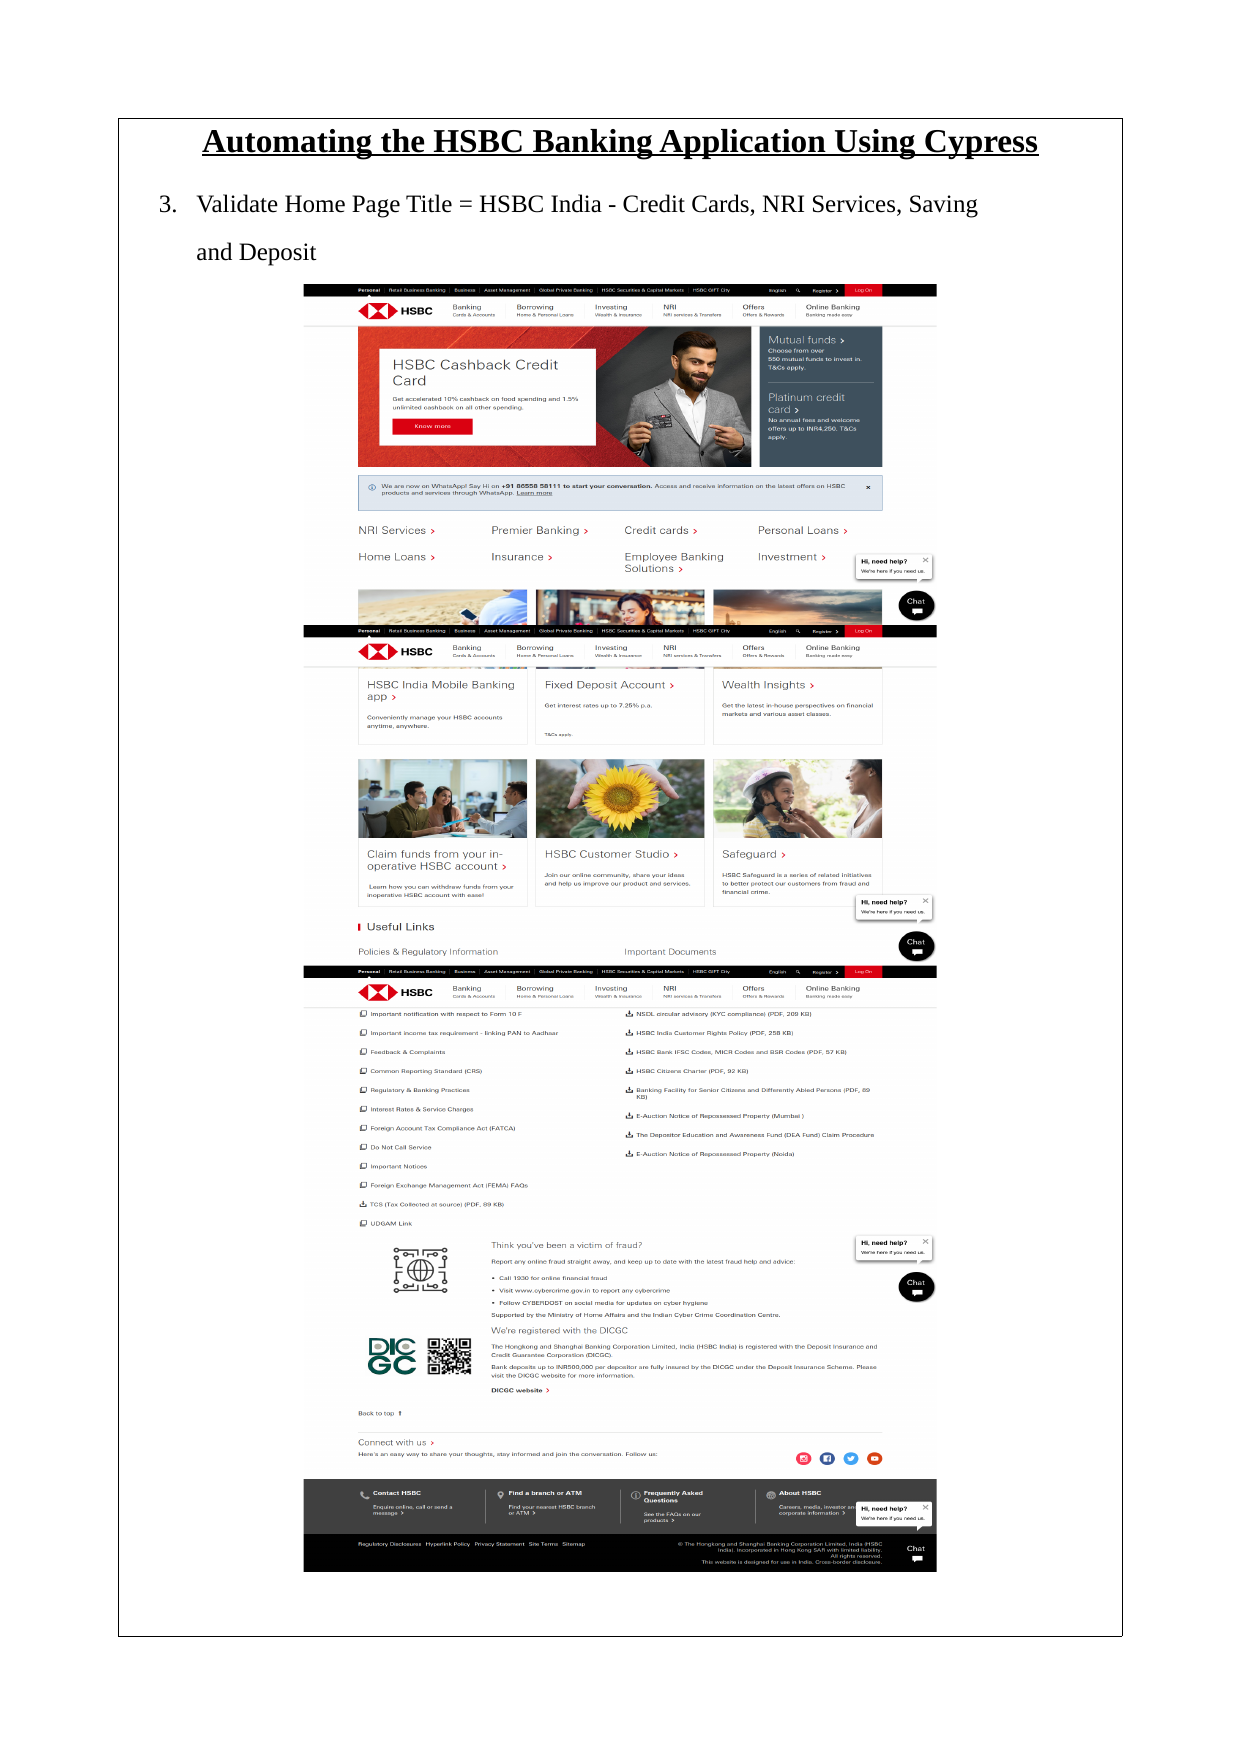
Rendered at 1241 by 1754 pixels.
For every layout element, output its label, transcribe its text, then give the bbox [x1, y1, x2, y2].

list and Deposit [159, 237, 1119, 265]
list Validate Home Page Title = HSBC India - Credit Cards, NRI Services, Saving [159, 189, 1119, 218]
picture [303, 284, 937, 1572]
